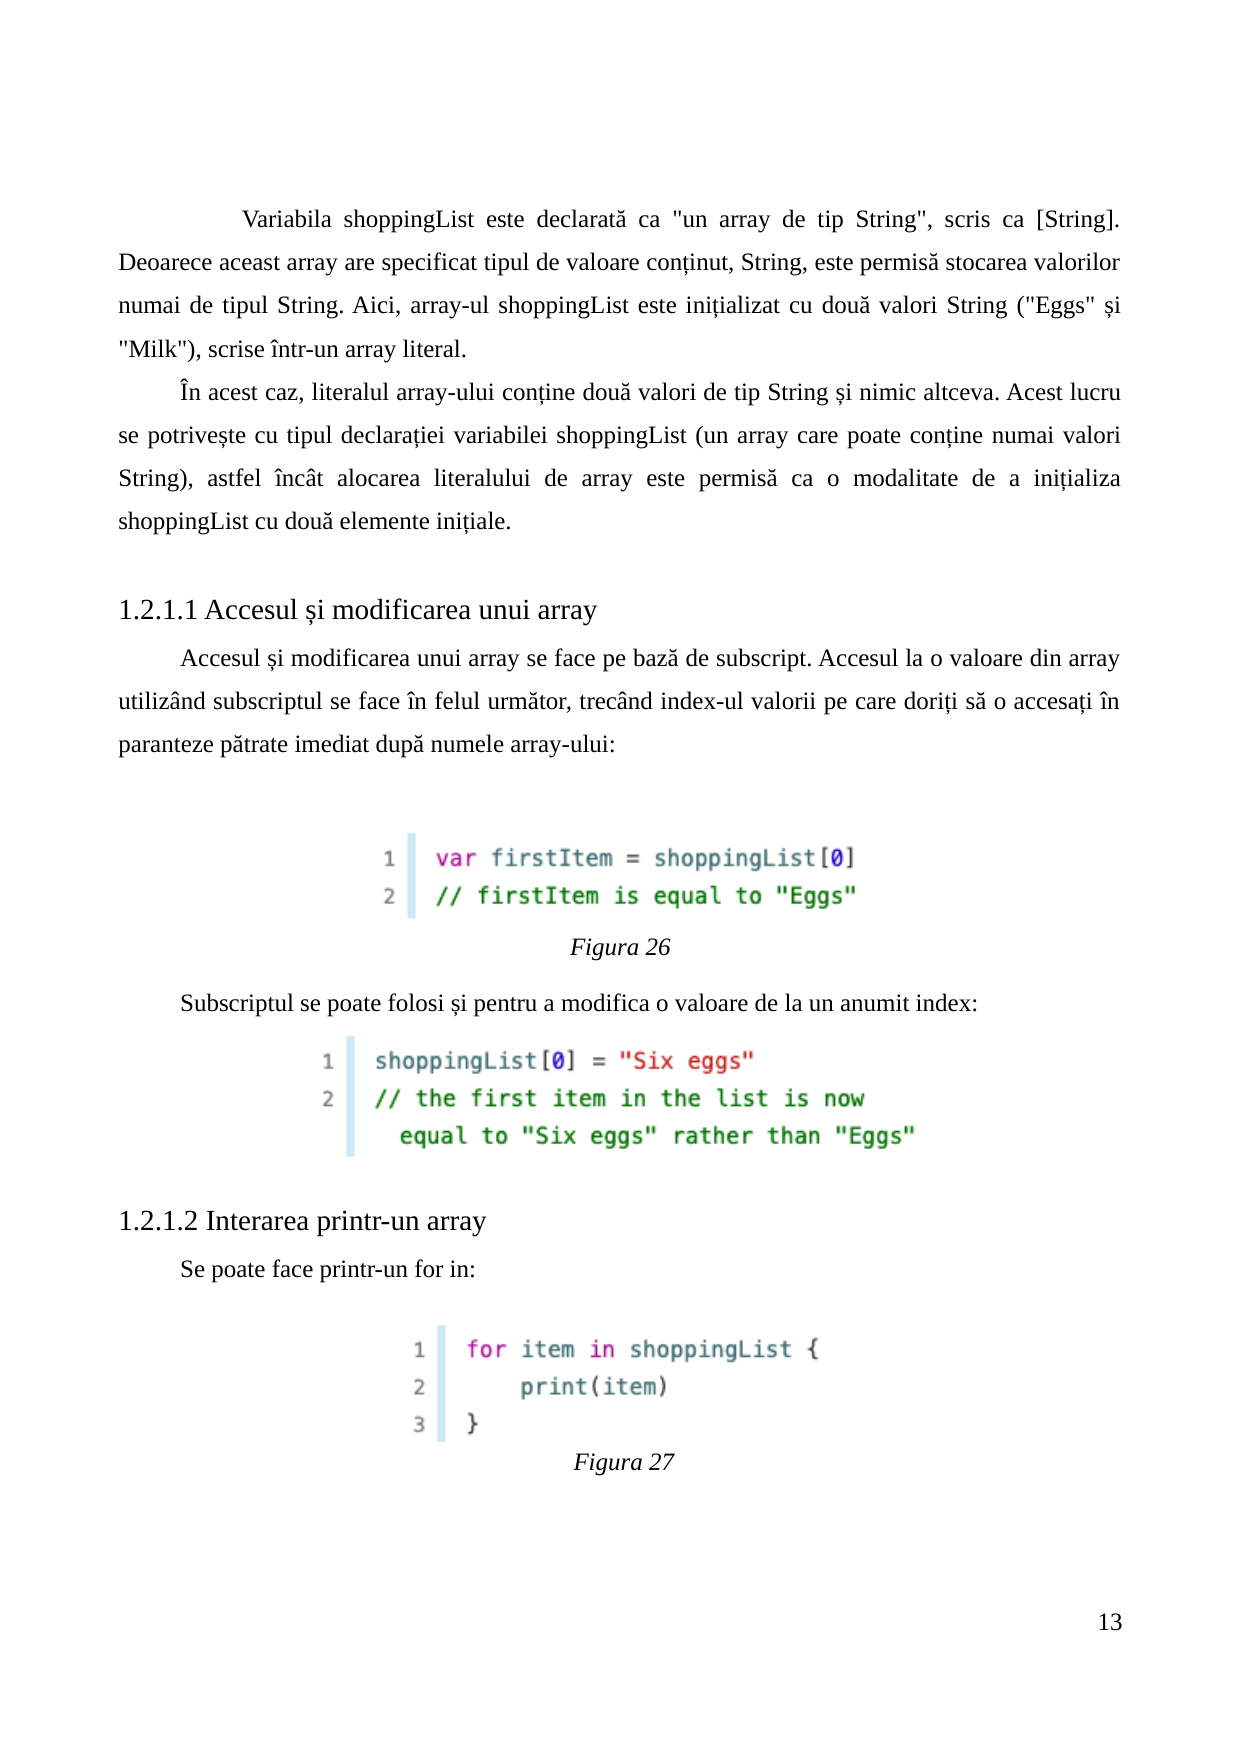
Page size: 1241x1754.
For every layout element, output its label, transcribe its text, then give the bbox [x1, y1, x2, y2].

text În acest caz, literalul array-ului conține două valori de tip String și nimic altceva. Acest lucru se potrivește cu tipul declarației variabilei shoppingList (un array care poate conține numai valori String), astfel încât alocarea literalului de array este permisă ca o modalitate de a inițializa shoppingList cu două elemente inițiale. [118, 377, 1122, 535]
text Figura 27 [399, 1442, 848, 1476]
text Accesul și modificarea unui array se face pe bază de subscript. Accesul la o valoare din array utilizând subscriptul se face în felul următor, trecând index-ul valorii pe care doriți să o accesați în paranteze pătrate imediat după numele array-ului: [118, 643, 1122, 758]
picture [369, 827, 871, 927]
subtitle 1.2.1.2 Interarea printr-un array [118, 1203, 1122, 1237]
text Variabila shoppingList este declarată ca "un array de tip String", scris ca [String]. Deoarece aceast array are specificat tipul de valoare conținut, String, este permisă stocarea valorilor numai de tipul String. Aici, array-ul shoppingList este inițializat cu două valori String ("Eggs" și "Milk"), scrise într-un array literal. [118, 204, 1122, 362]
text Figura 26 [369, 927, 871, 961]
subtitle 1.2.1.1 Accesul și modificarea unui array [118, 592, 1122, 626]
picture [311, 1031, 926, 1175]
text Subscriptul se poate folosi și pentru a modifica o valoare de la un anumit index: [118, 988, 1122, 1017]
text Se poate face printr-un for in: [118, 1254, 1122, 1282]
picture [399, 1325, 848, 1442]
